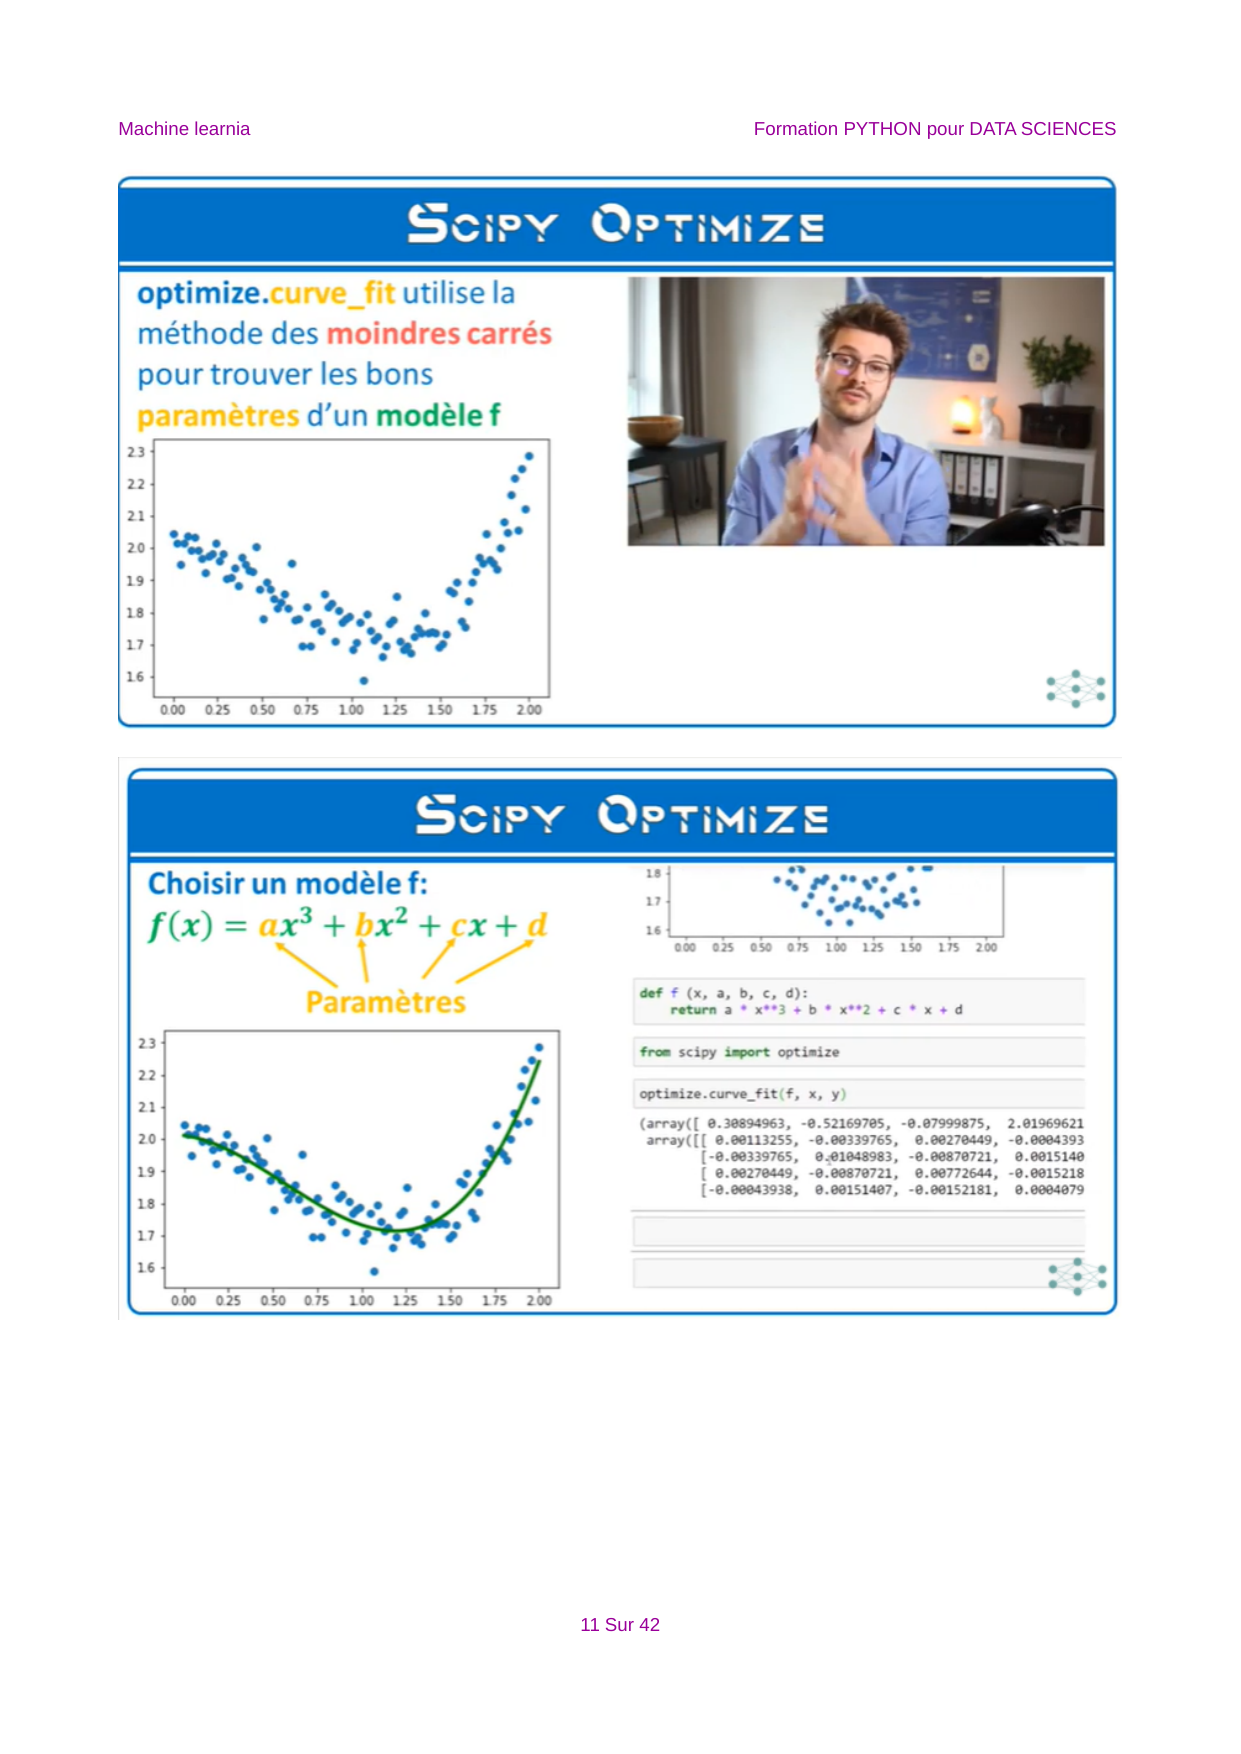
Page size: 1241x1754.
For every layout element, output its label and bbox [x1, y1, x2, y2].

picture [118, 757, 1122, 1320]
picture [118, 169, 1122, 730]
